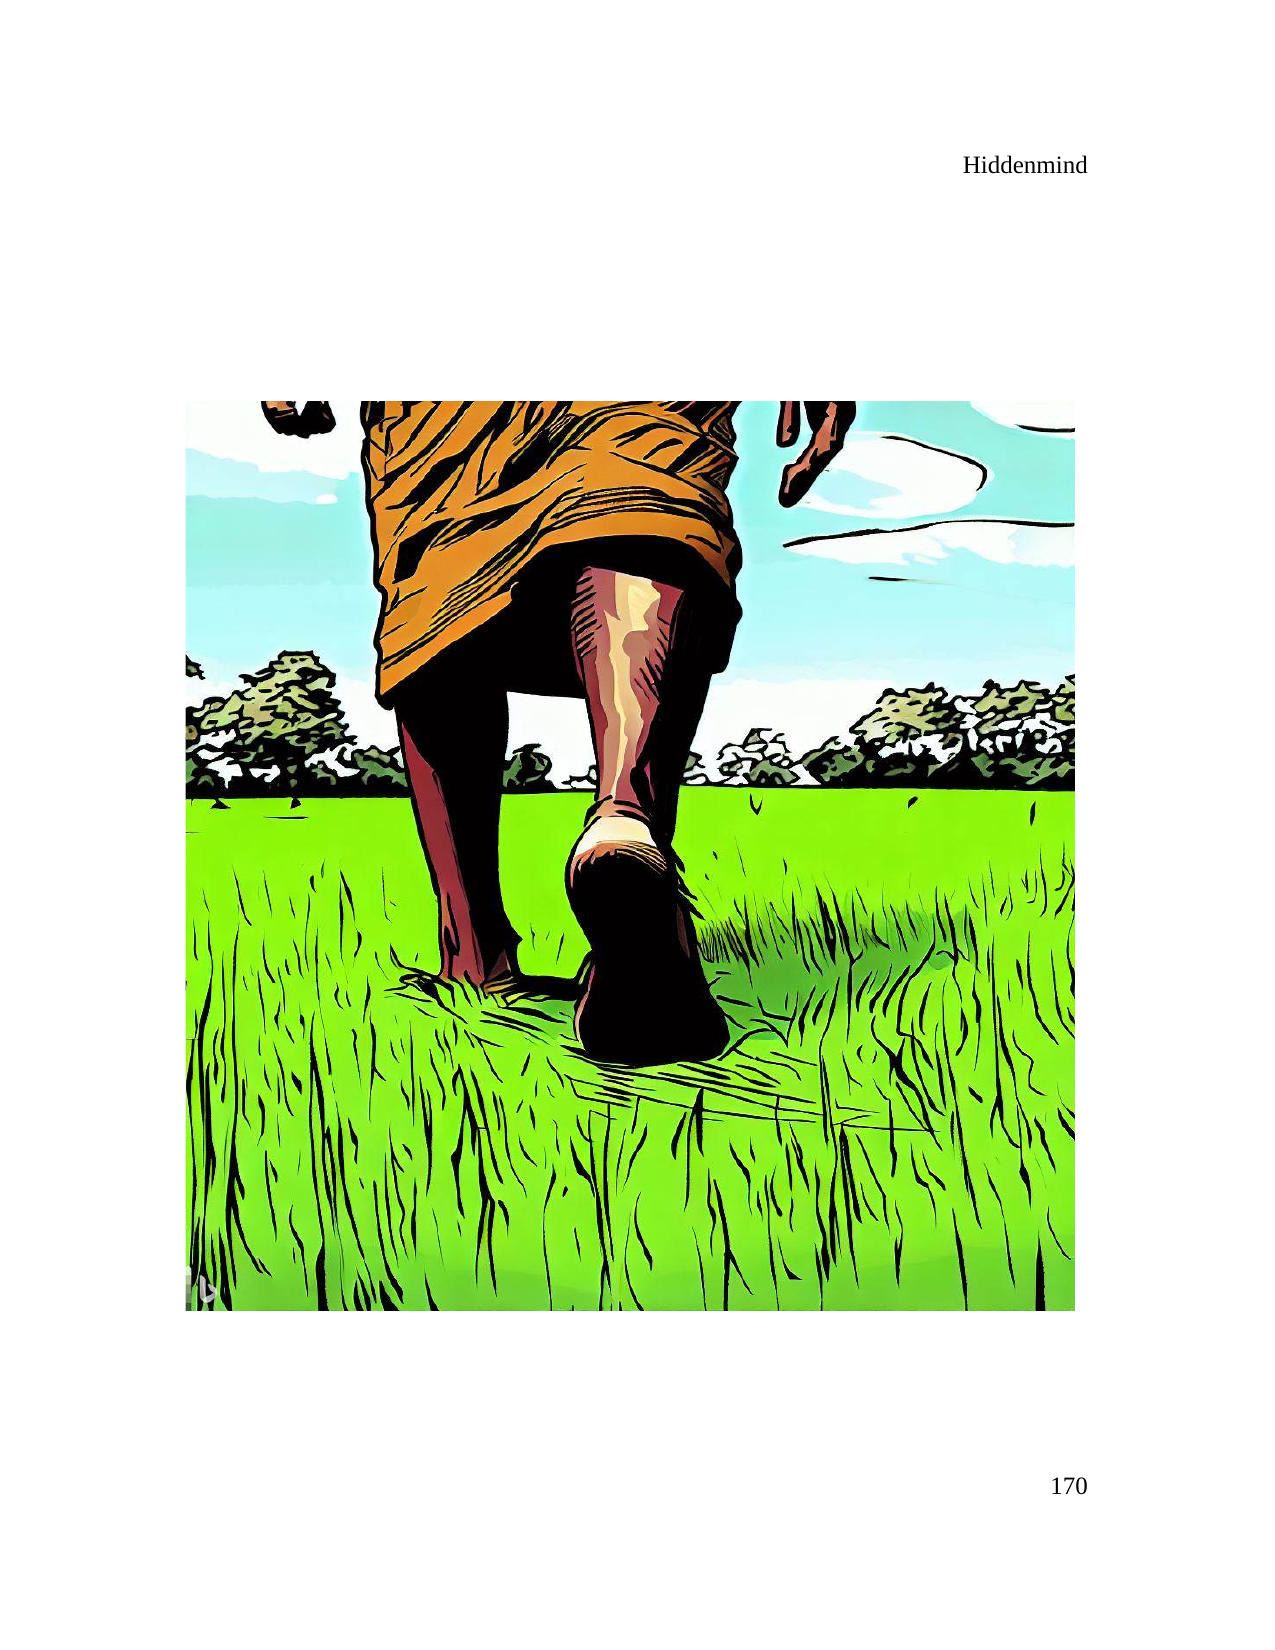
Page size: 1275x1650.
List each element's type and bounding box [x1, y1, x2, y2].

picture [185, 401, 1075, 1311]
